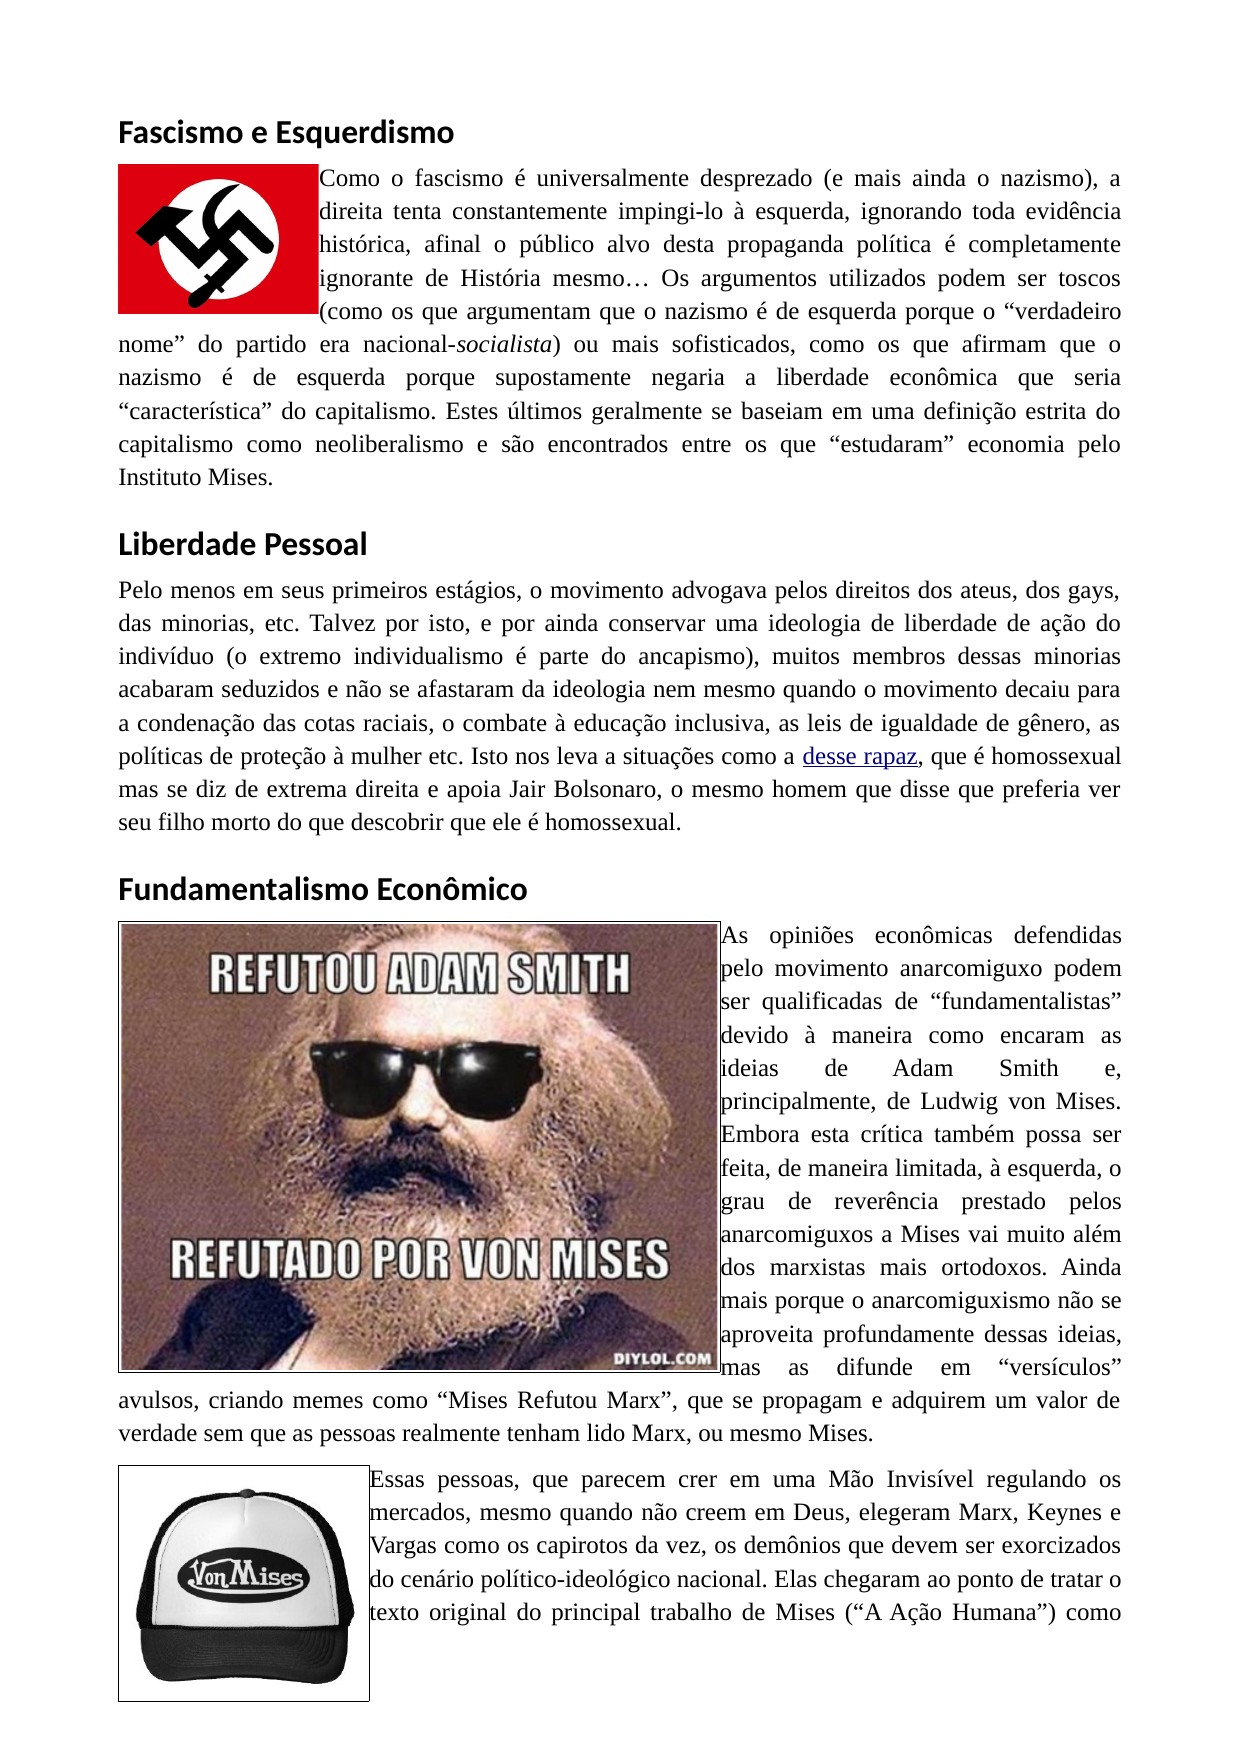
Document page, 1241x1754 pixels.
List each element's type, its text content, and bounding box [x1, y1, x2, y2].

picture [121, 1468, 367, 1699]
picture [121, 924, 718, 1370]
text As opiniões econômicas defendidas pelo movimento anarcomiguxo podem ser qualificadas de “fundamentalistas” devido à maneira como encaram as ideias de Adam Smith e, principalmente, de Ludwig von Mises. Embora esta crítica também possa ser feita, de maneira limitada, à esquerda, o grau de reverência prestado pelos anarcomiguxos a Mises vai muito além dos marxistas mais ortodoxos. Ainda mais porque o anarcomiguxismo não se aproveita profundamente dessas ideias, mas as difunde em “versículos” avulsos, criando memes como “Mises Refutou Marx”, que se propagam e adquirem um valor de verdade sem que as pessoas realmente tenham lido Marx, ou mesmo Mises. [118, 921, 1122, 1447]
subtitle Fundamentalismo Econômico [118, 875, 1122, 908]
text Essas pessoas, que parecem crer em uma Mão Invisível regulando os mercados, mesmo quando não creem em Deus, elegeram Marx, Keynes e Vargas como os capirotos da vez, os demônios que devem ser exorcizados do cenário político-ideológico nacional. Elas chegaram ao ponto de tratar o texto original do principal trabalho de Mises (“A Ação Humana”) como [370, 1465, 1122, 1626]
picture [118, 164, 319, 314]
subtitle Liberdade Pessoal [118, 530, 1122, 563]
subtitle Fascismo e Esquerdismo [118, 118, 1122, 152]
text Como o fascismo é universalmente desprezado (e mais ainda o nazismo), a direita tenta constantemente impingi-lo à esquerda, ignorando toda evidência histórica, afinal o público alvo desta propaganda política é completamente ignorante de História mesmo… Os argumentos utilizados podem ser toscos (como os que argumentam que o nazismo é de esquerda porque o “verdadeiro nome” do partido era nacional-socialista) ou mais sofisticados, como os que afirmam que o nazismo é de esquerda porque supostamente negaria a liberdade econômica que seria “característica” do capitalismo. Estes últimos geralmente se baseiam em uma definição estrita do capitalismo como neoliberalismo e são encontrados entre os que “estudaram” economia pelo Instituto Mises. [118, 164, 1122, 491]
text Pelo menos em seus primeiros estágios, o movimento advogava pelos direitos dos ateus, dos gays, das minorias, etc. Talvez por isto, e por ainda conservar uma ideologia de liberdade de ação do indivíduo (o extremo individualismo é parte do ancapismo), muitos membros dessas minorias acabaram seduzidos e não se afastaram da ideologia nem mesmo quando o movimento decaiu para a condenação das cotas raciais, o combate à educação inclusiva, as leis de igualdade de gênero, as políticas de proteção à mulher etc. Isto nos leva a situações como a desse rapaz, que é homossexual mas se diz de extrema direita e apoia Jair Bolsonaro, o mesmo homem que disse que preferia ver seu filho morto do que descobrir que ele é homossexual. [118, 576, 1122, 836]
